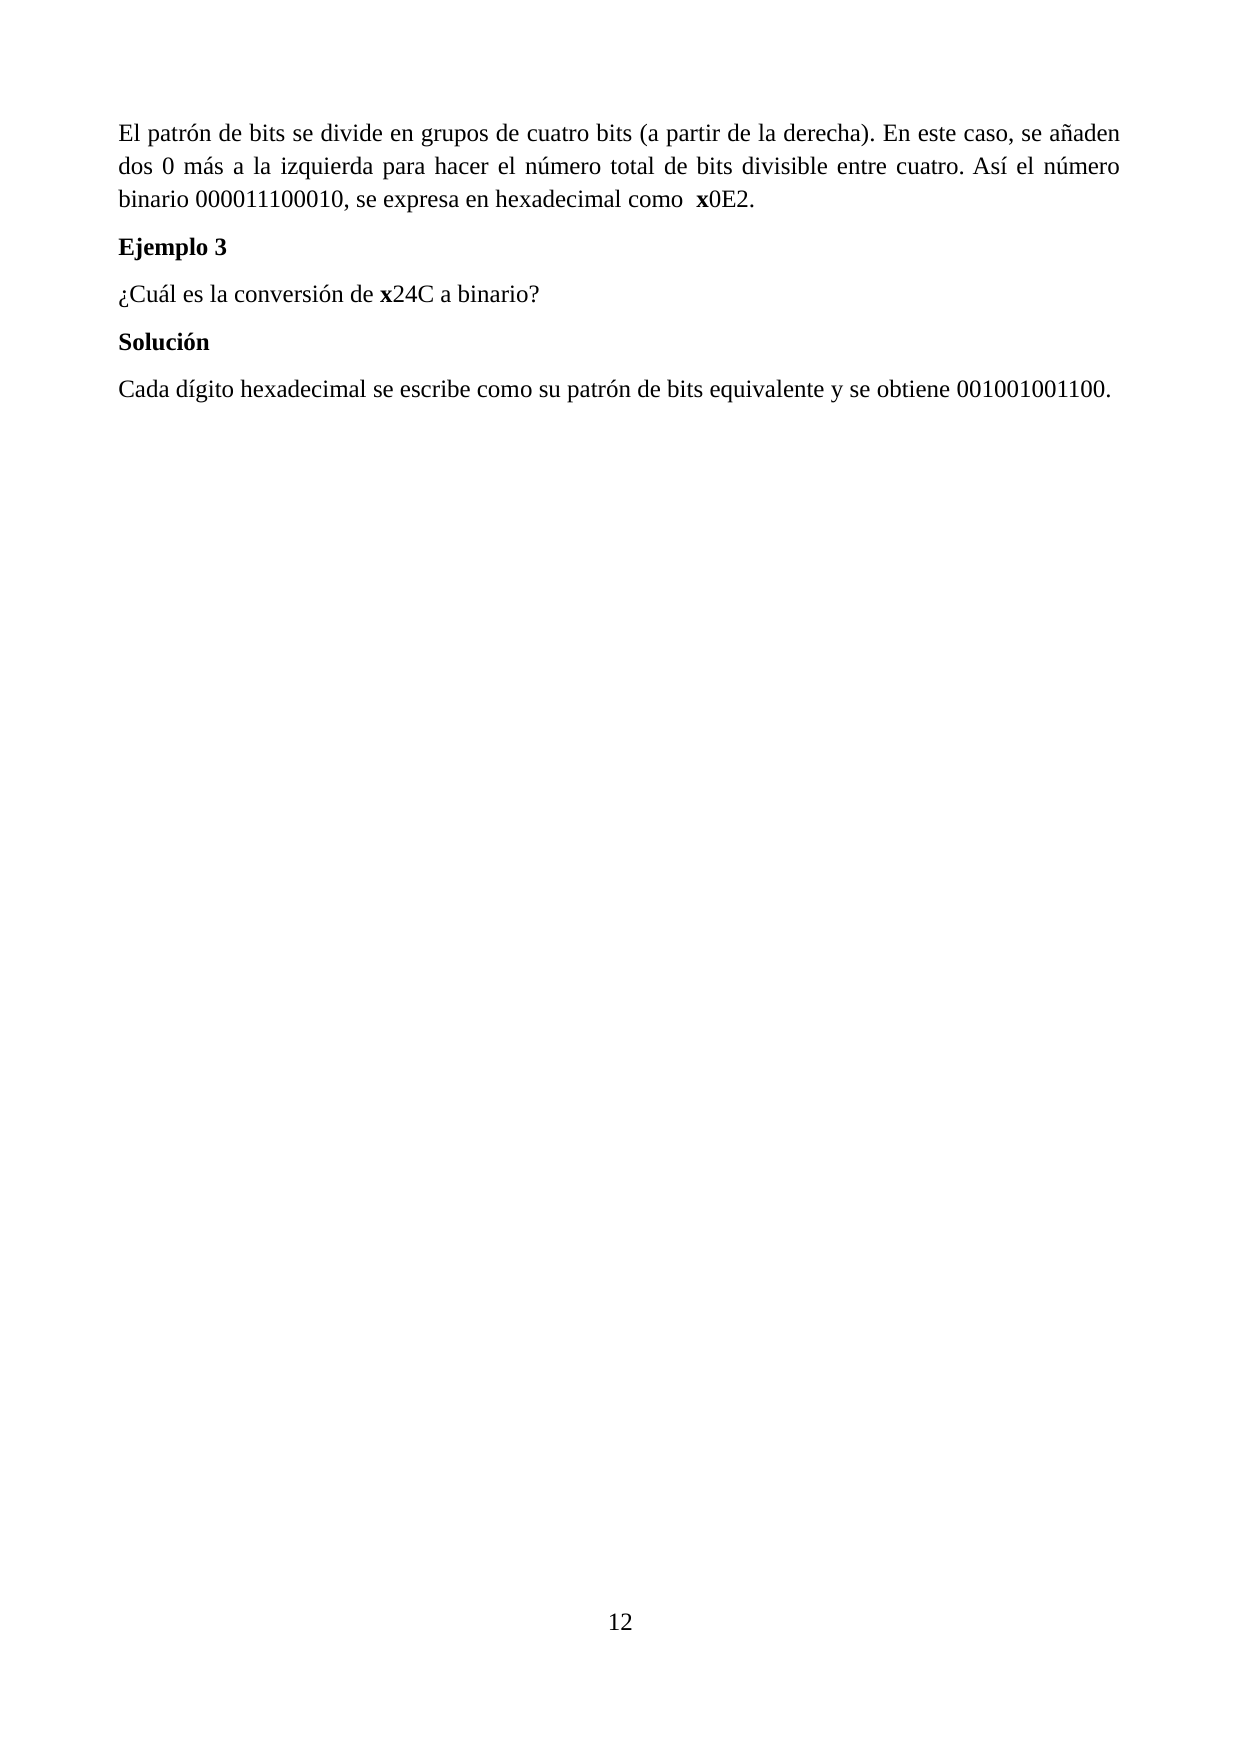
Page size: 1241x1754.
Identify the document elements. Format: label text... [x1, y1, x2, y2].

text Cada dígito hexadecimal se escribe como su patrón de bits equivalente y se obtiene 001001001100. [118, 374, 1122, 403]
text ¿Cuál es la conversión de x24C a binario? [118, 279, 1122, 308]
text Solución [118, 327, 1122, 356]
text El patrón de bits se divide en grupos de cuatro bits (a partir de la derecha). En este caso, se añaden dos 0 más a la izquierda para hacer el número total de bits divisible entre cuatro. Así el número binario 000011100010, se expresa en hexadecimal como x0E2. [118, 118, 1122, 213]
text Ejemplo 3 [118, 232, 1122, 261]
